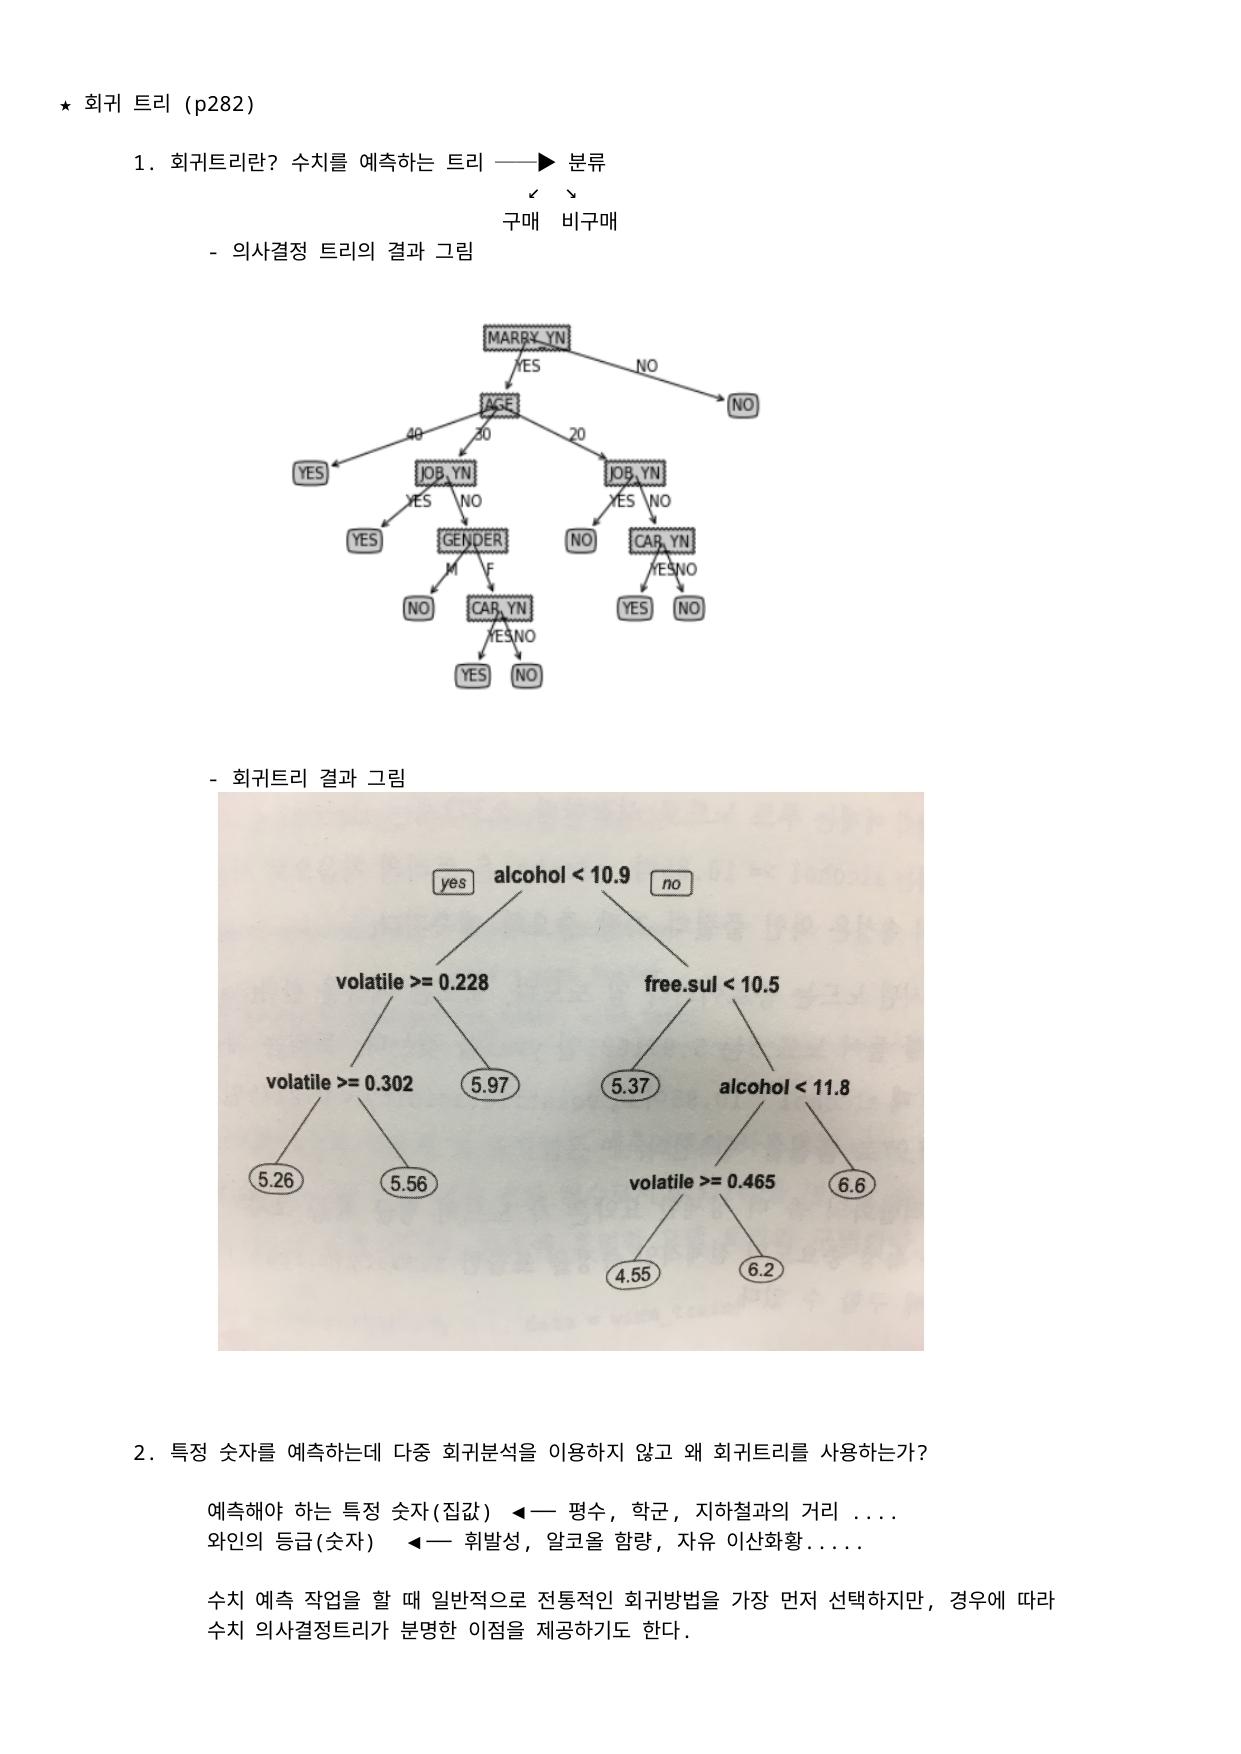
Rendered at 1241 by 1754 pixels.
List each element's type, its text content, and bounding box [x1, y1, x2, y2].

text - 의사결정 트리의 결과 그림 [59, 235, 1181, 266]
picture [217, 792, 925, 1351]
text 와인의 등급(숫자) ◀── 휘발성, 알코올 함량, 자유 이산화황..... [59, 1525, 1181, 1556]
text - 회귀트리 결과 그림 [59, 762, 1181, 792]
text 2. 특정 숫자를 예측하는데 다중 회귀분석을 이용하지 않고 왜 회귀트리를 사용하는가? [59, 1436, 1181, 1466]
text 수치 예측 작업을 할 때 일반적으로 전통적인 회귀방법을 가장 먼저 선택하지만, 경우에 따라 [59, 1584, 1181, 1614]
text 구매 비구매 [59, 205, 1181, 235]
text ↙ ↘ [59, 177, 1181, 205]
text ★ 회귀 트리 (p282) [59, 87, 1181, 118]
text 예측해야 하는 특정 숫자(집값) ◀── 평수, 학군, 지하철과의 거리 .... [59, 1495, 1181, 1525]
picture [239, 265, 811, 706]
text 수치 의사결정트리가 분명한 이점을 제공하기도 한다. [59, 1614, 1181, 1644]
text 1. 회귀트리란? 수치를 예측하는 트리 ──▶ 분류 [59, 146, 1181, 177]
